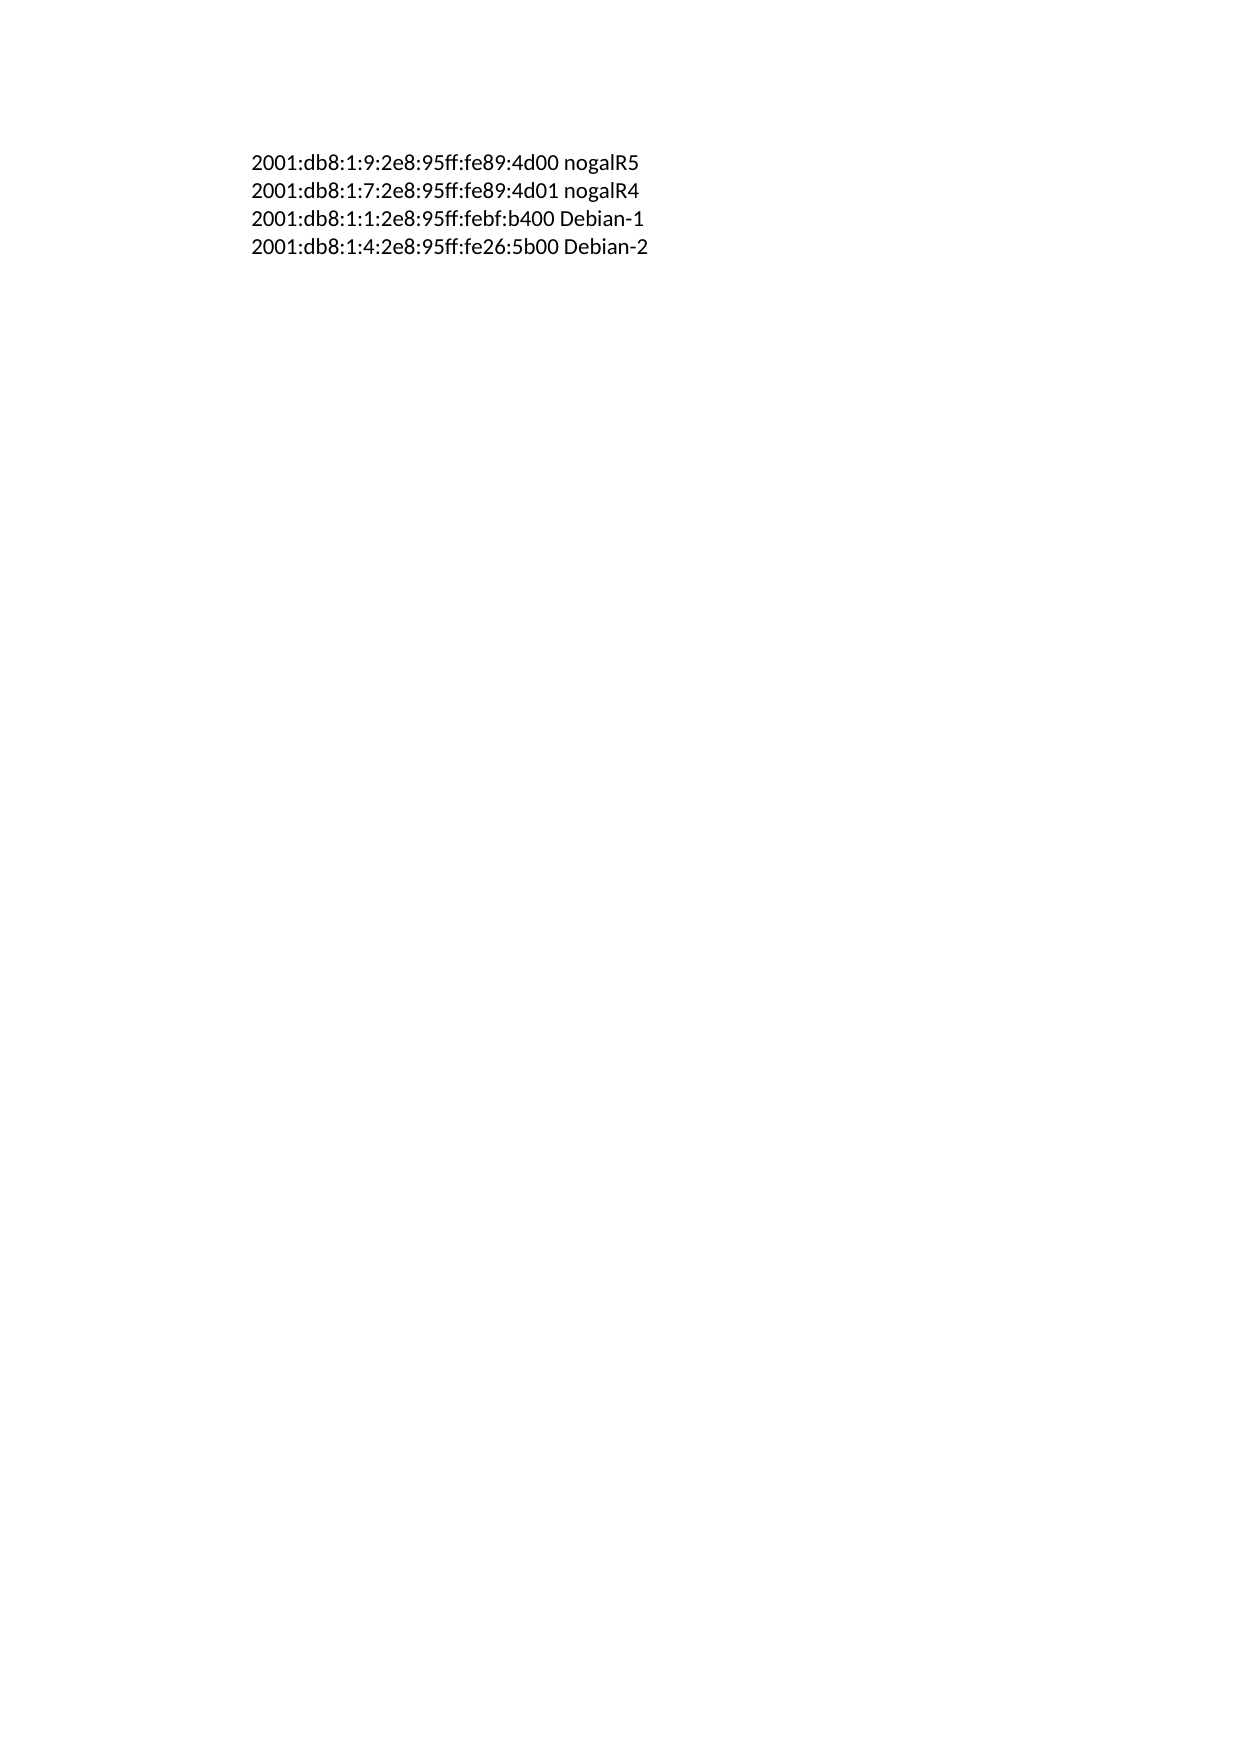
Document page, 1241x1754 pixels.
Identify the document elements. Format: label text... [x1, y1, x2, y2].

text 2001:db8:1:1:2e8:95ff:febf:b400 Debian-1 [251, 204, 1063, 232]
text 2001:db8:1:7:2e8:95ff:fe89:4d01 nogalR4 [251, 176, 1063, 204]
text 2001:db8:1:4:2e8:95ff:fe26:5b00 Debian-2 [251, 232, 1063, 260]
text 2001:db8:1:9:2e8:95ff:fe89:4d00 nogalR5 [251, 148, 1063, 176]
